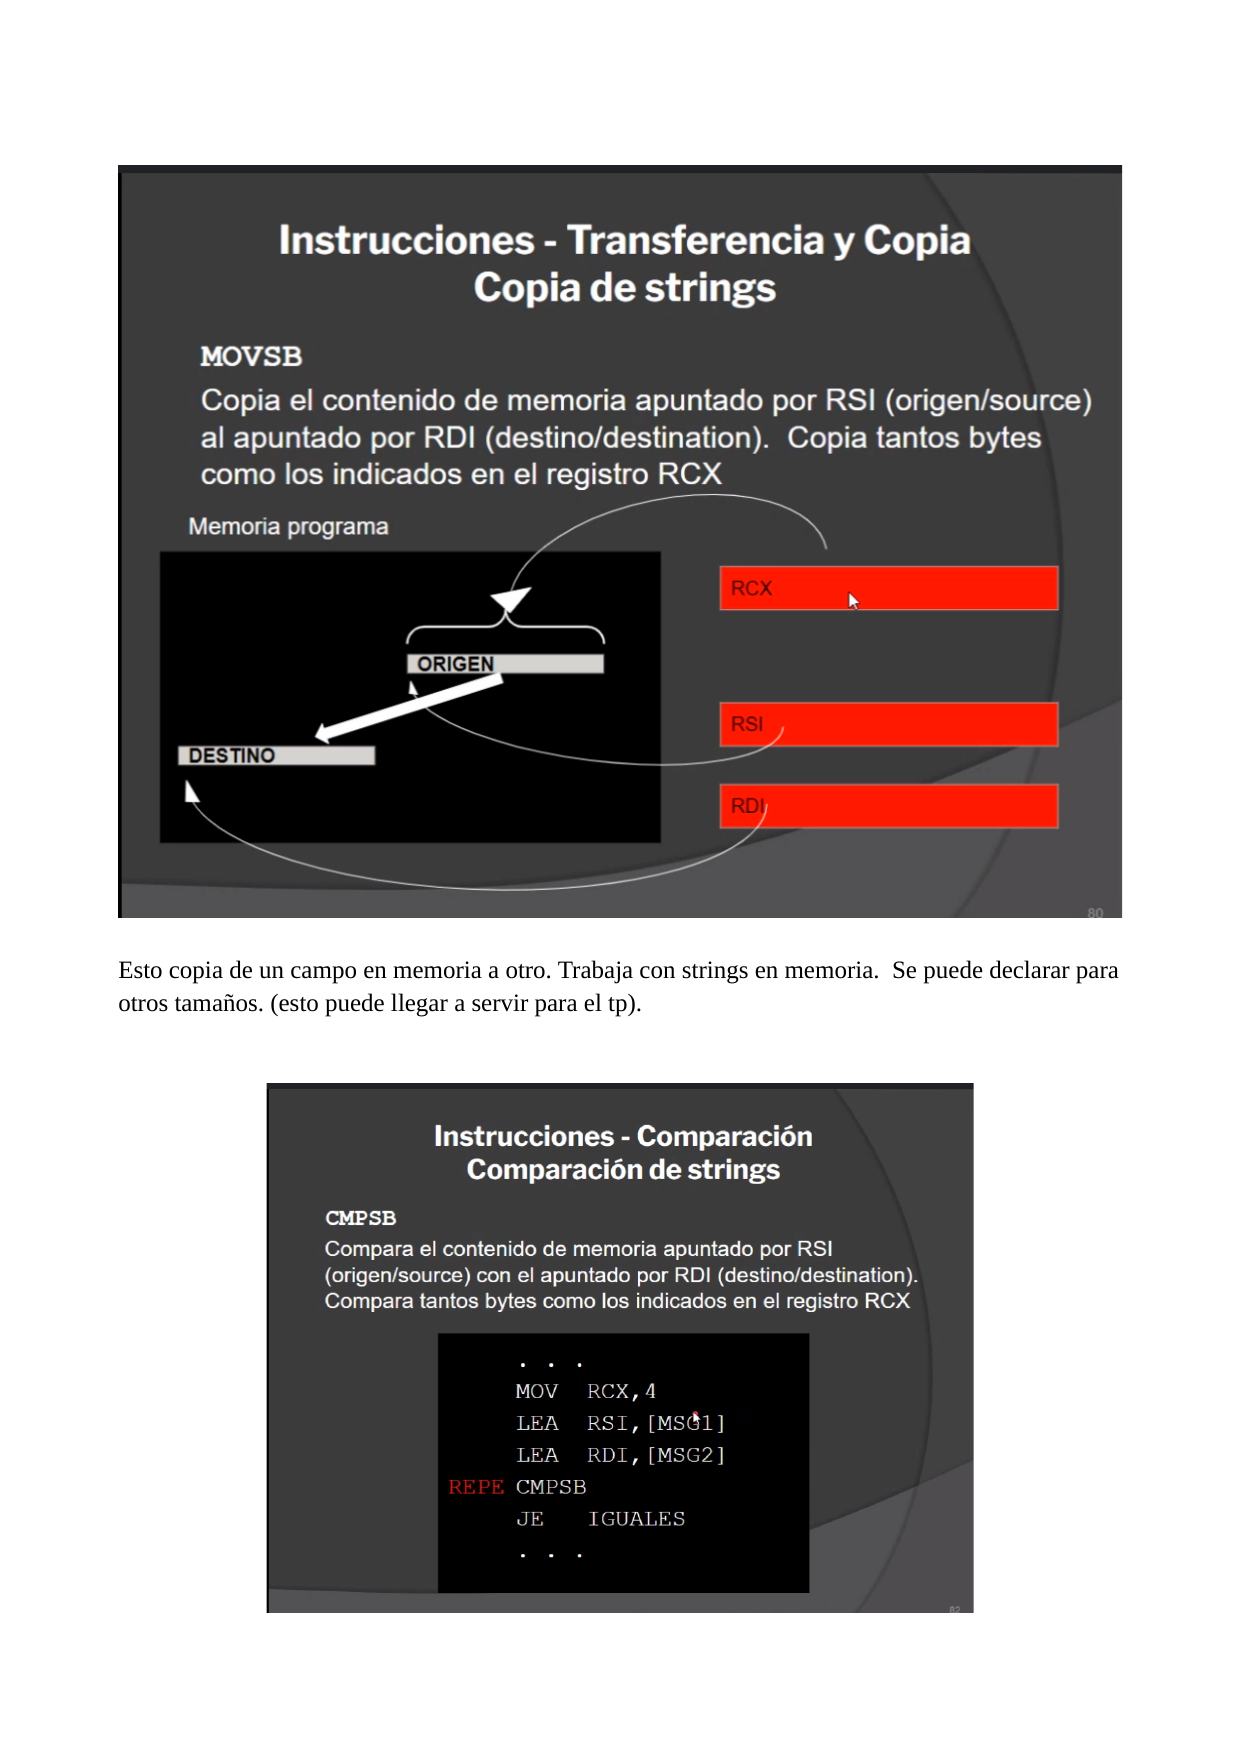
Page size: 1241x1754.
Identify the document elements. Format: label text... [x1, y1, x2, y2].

picture [266, 1083, 974, 1613]
picture [118, 165, 1123, 918]
text Esto copia de un campo en memoria a otro. Trabaja con strings en memoria. Se puede declarar para otros tamaños. (esto puede llegar a servir para el tp). [118, 918, 1122, 1017]
